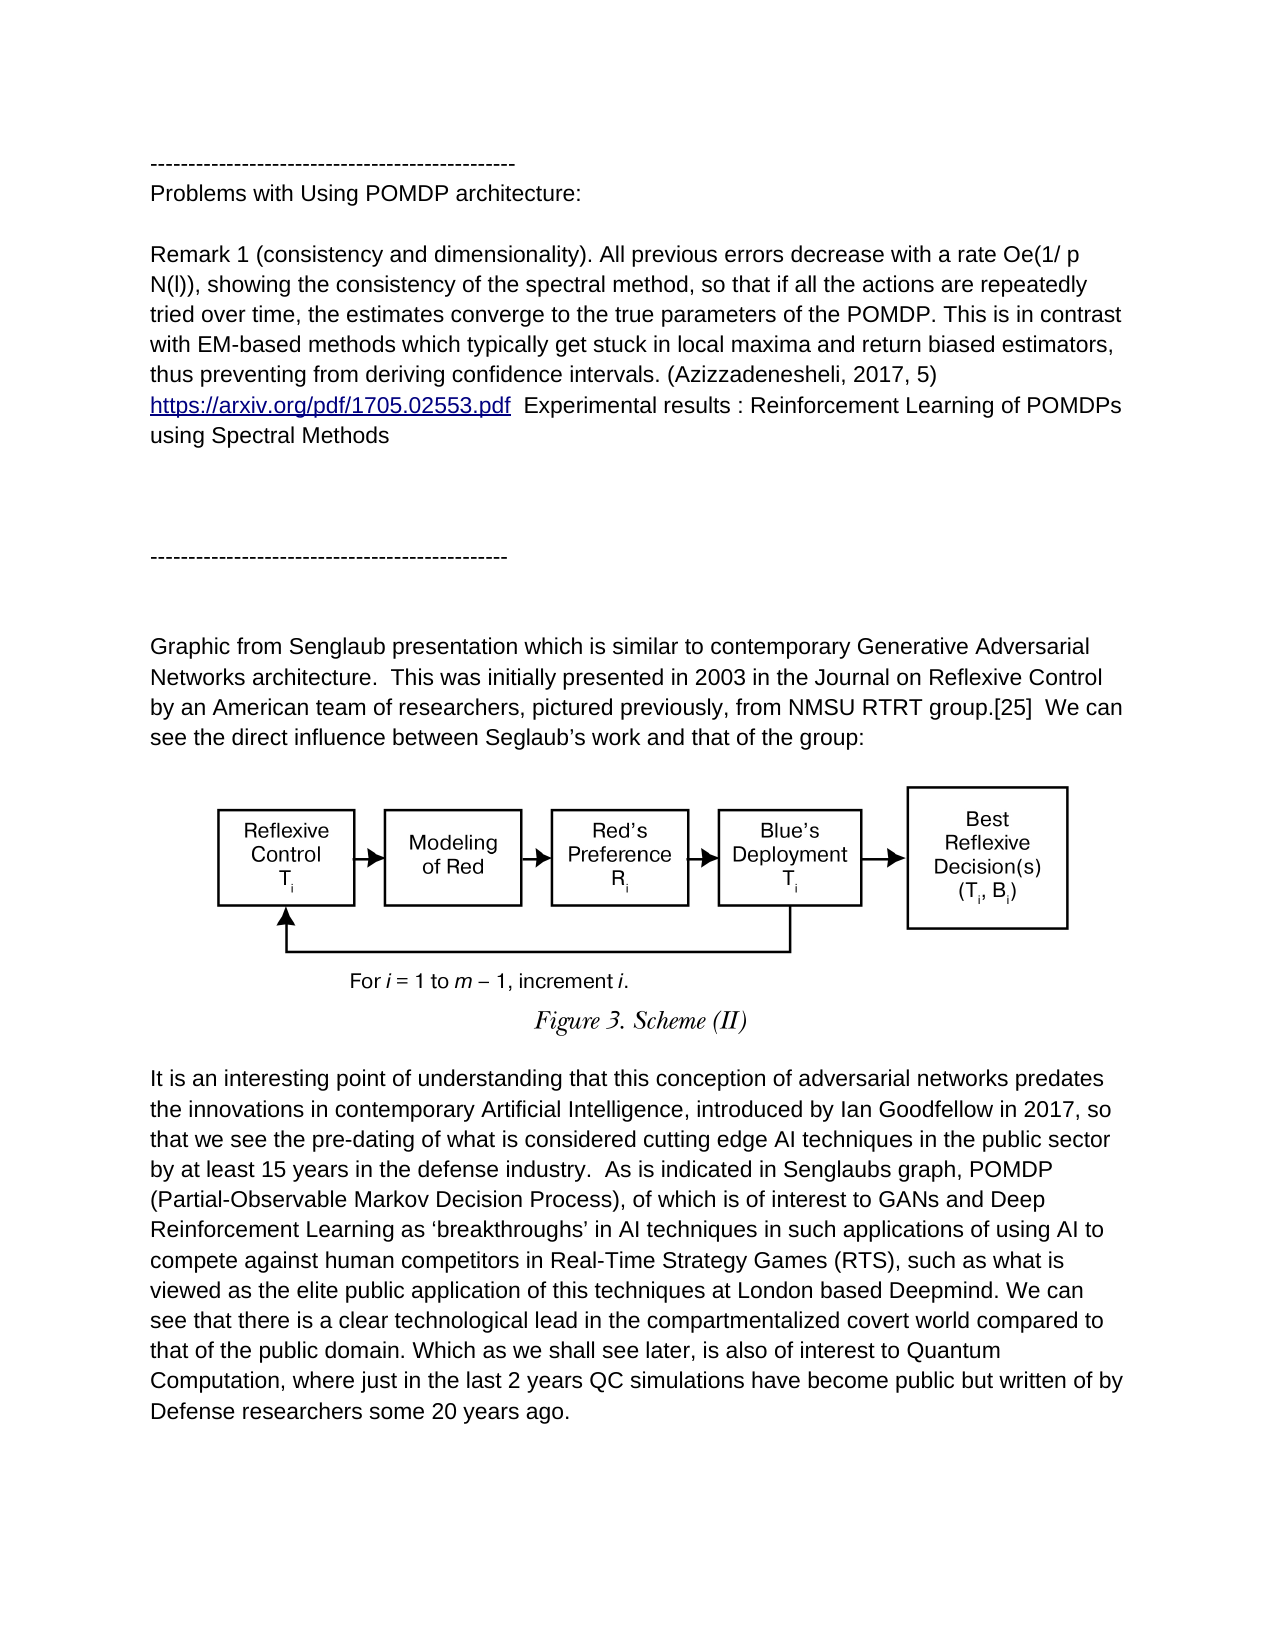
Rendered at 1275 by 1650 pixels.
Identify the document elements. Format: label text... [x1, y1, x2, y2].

text Problems with Using POMDP architecture: [150, 180, 1125, 207]
text ----------------------------------------------- [150, 543, 1125, 569]
text Graphic from Senglaub presentation which is similar to contemporary Generative Adversarial Networks architecture. This was initially presented in 2003 in the Journal on Reflexive Control by an American team of researchers, pictured previously, from NMSU RTRT group.[25] We can see the direct influence between Seglaub’s work and that of the group: [150, 633, 1125, 750]
text ------------------------------------------------ [150, 150, 1125, 176]
text Remark 1 (consistency and dimensionality). All previous errors decrease with a rate Oe(1/ p N(l)), showing the consistency of the spectral method, so that if all the actions are repeatedly tried over time, the estimates converge to the true parameters of the POMDP. This is in contrast with EM-based methods which typically get stuck in local maxima and return biased estimators, thus preventing from deriving confidence intervals. (Azizzadenesheli, 2017, 5) https://arxiv.org/pdf/1705.02553.pdf Experimental results : Reinforcement Learning of POMDPs using Spectral Methods [150, 241, 1125, 448]
text It is an interesting point of understanding that this conception of adversarial networks predates the innovations in contemporary Artificial Intelligence, introduced by Ian Goodfellow in 2017, so that we see the pre-dating of what is considered cutting edge AI techniques in the public sector by at least 15 years in the defense industry. As is indicated in Senglaubs graph, POMDP (Partial-Observable Markov Decision Process), of which is of interest to GANs and Deep Reinforcement Learning as ‘breakthroughs’ in AI techniques in such applications of using AI to compete against human competitors in Real-Time Strategy Games (RTS), such as what is viewed as the elite public application of this techniques at London based Deepmind. We can see that there is a clear technological lead in the compartmentalized covert world compared to that of the public domain. Which as we shall see later, is also of interest to Quantum Computation, where just in the last 2 years QC simulations have become public but written of by Defense researchers some 20 years ago. [150, 1065, 1125, 1424]
picture [150, 784, 1125, 1062]
